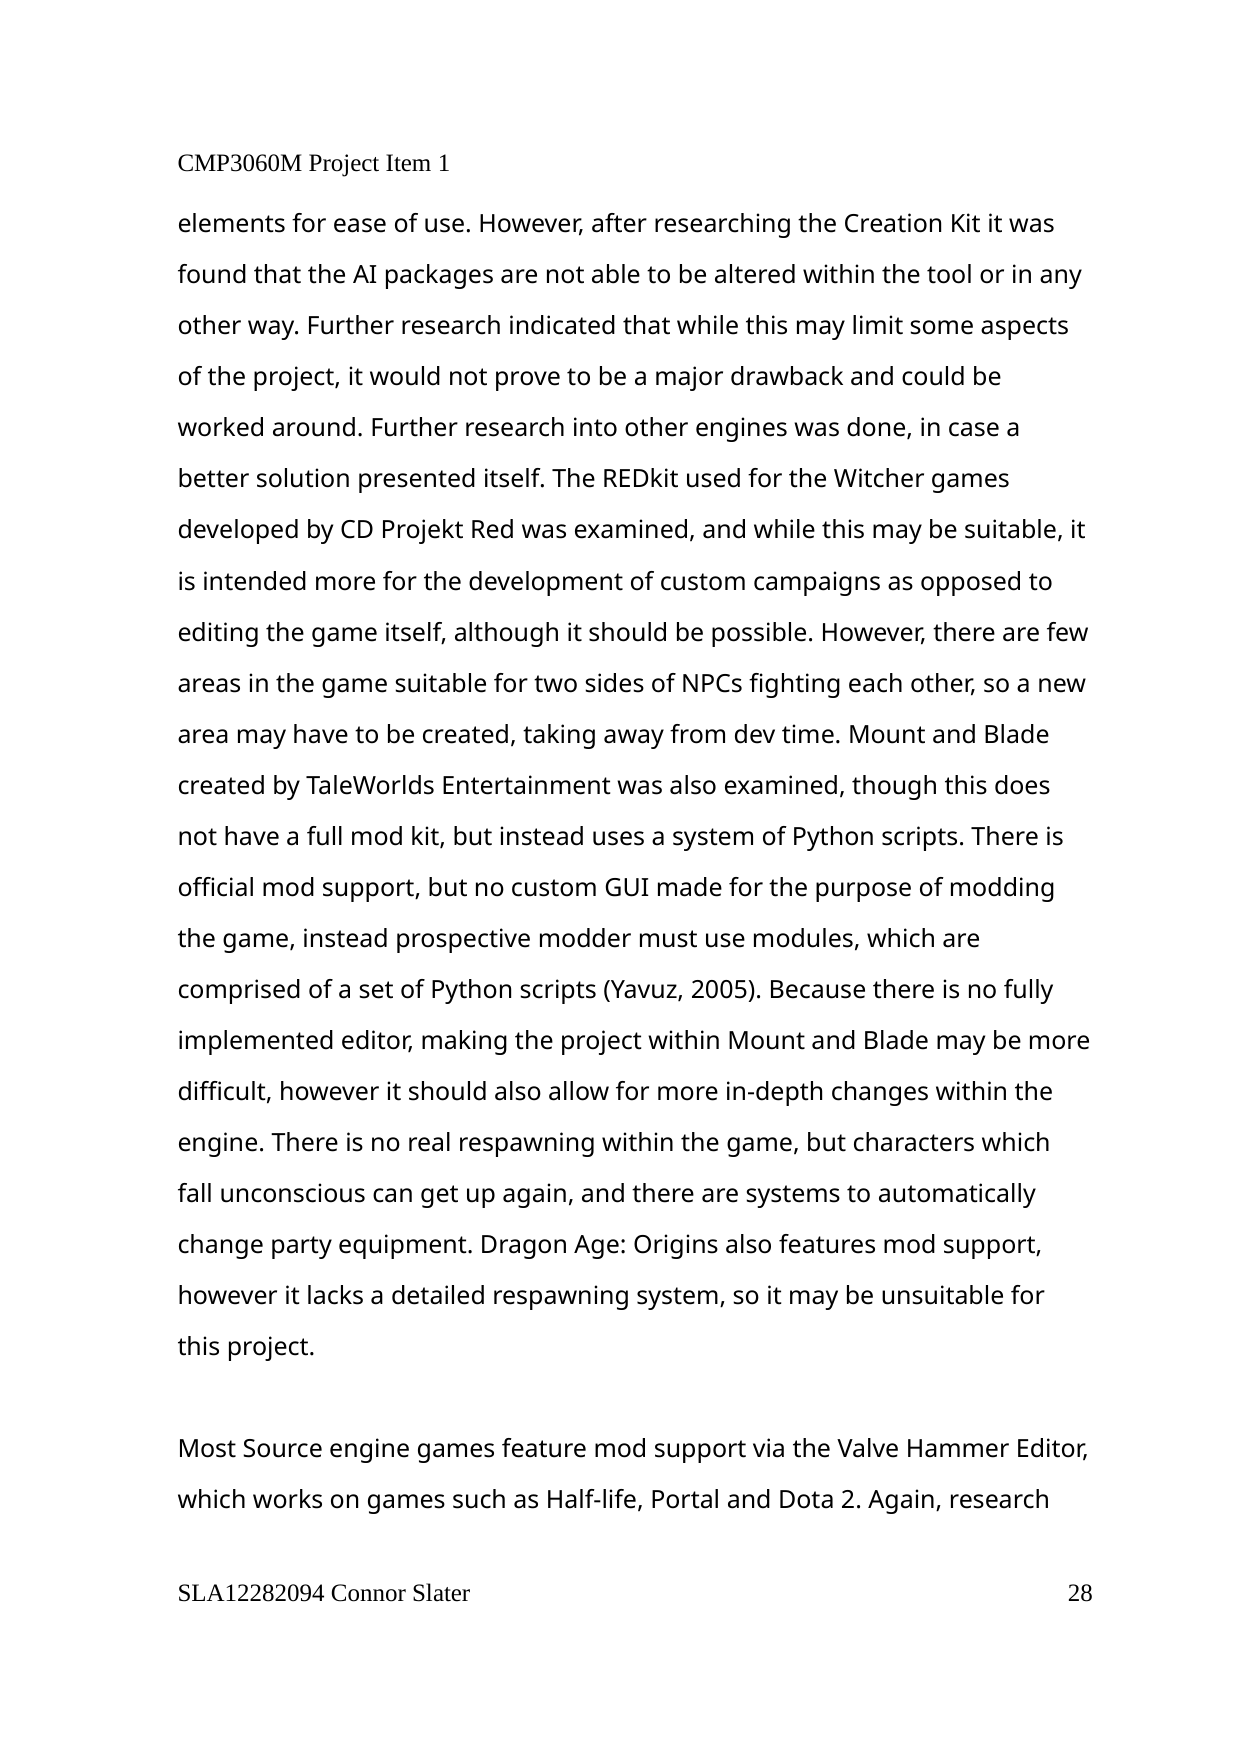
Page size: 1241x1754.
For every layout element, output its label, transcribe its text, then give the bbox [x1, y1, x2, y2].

text elements for ease of use. However, after researching the Creation Kit it was found that the AI packages are not able to be altered within the tool or in any other way. Further research indicated that while this may limit some aspects of the project, it would not prove to be a major drawback and could be worked around. Further research into other engines was done, in case a better solution presented itself. The REDkit used for the Witcher games developed by CD Projekt Red was examined, and while this may be suitable, it is intended more for the development of custom campaigns as opposed to editing the game itself, although it should be possible. However, there are few areas in the game suitable for two sides of NPCs fighting each other, so a new area may have to be created, taking away from dev time. Mount and Blade created by TaleWorlds Entertainment was also examined, though this does not have a full mod kit, but instead uses a system of Python scripts. There is official mod support, but no custom GUI made for the purpose of modding the game, instead prospective modder must use modules, which are comprised of a set of Python scripts (Yavuz, 2005). Because there is no fully implemented editor, making the project within Mount and Blade may be more difficult, however it should also allow for more in-depth changes within the engine. There is no real respawning within the game, but characters which fall unconscious can get up again, and there are systems to automatically change party equipment. Dragon Age: Origins also features mod support, however it lacks a detailed respawning system, so it may be unsuitable for this project. [177, 206, 1093, 1363]
text Most Source engine games feature mod support via the Valve Hammer Editor, which works on games such as Half-life, Portal and Dota 2. Again, research [177, 1431, 1093, 1516]
